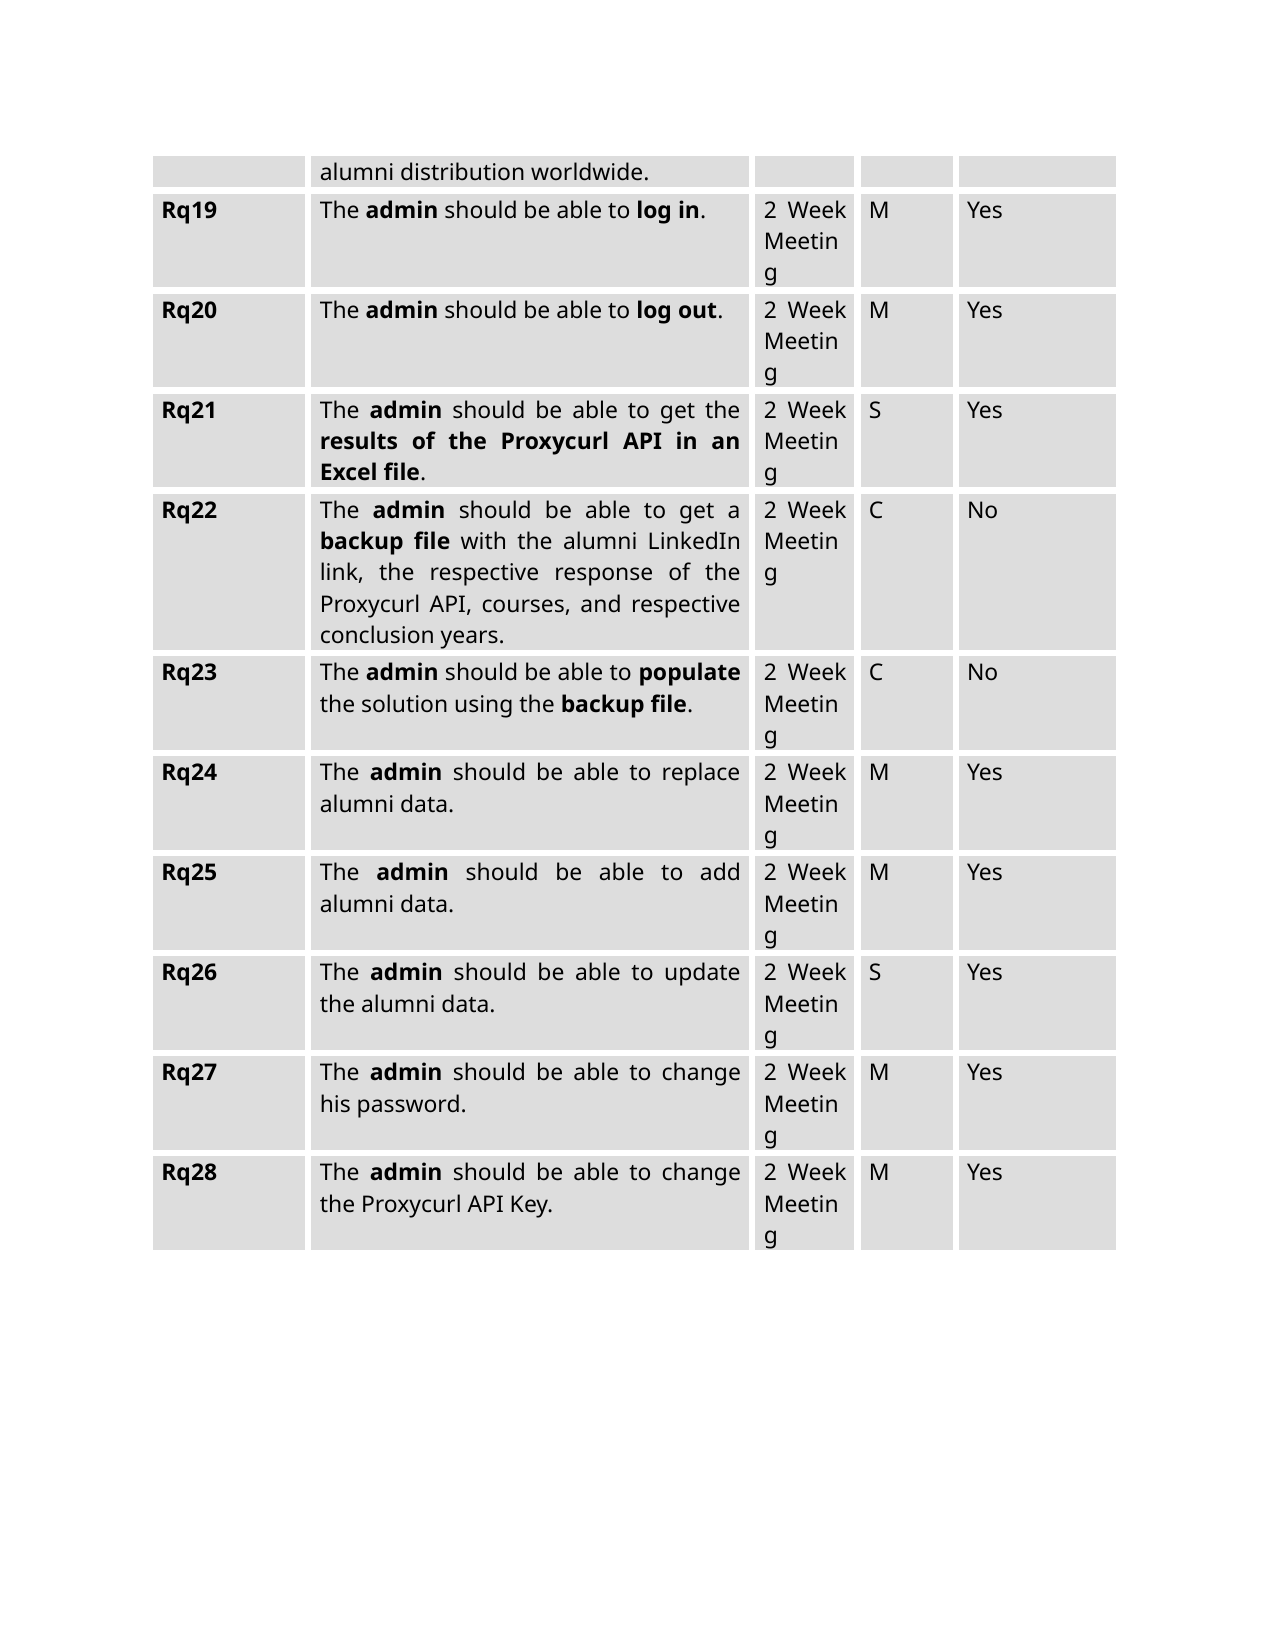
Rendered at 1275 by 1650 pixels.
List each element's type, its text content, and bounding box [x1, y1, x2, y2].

table_cell C [861, 656, 953, 750]
table_cell Rq20 [153, 294, 305, 387]
table_cell M [861, 1156, 953, 1250]
table_cell Yes [959, 856, 1116, 950]
table_cell 2 Week Meeting [755, 294, 854, 387]
table_cell [153, 156, 305, 187]
table_cell 2 Week Meeting [755, 1056, 854, 1150]
table_cell No [959, 494, 1116, 650]
table_cell The admin should be able to add alumni data. [311, 856, 749, 950]
table_cell The admin should be able to log in. [311, 194, 749, 287]
table_cell The admin should be able to replace alumni data. [311, 756, 749, 850]
table_cell The admin should be able to get a backup file with the alumni LinkedIn link, the respective response of the Proxycurl API, courses, and respective conclusion years. [311, 494, 749, 650]
table_cell 2 Week Meeting [755, 394, 854, 487]
table_cell 2 Week Meeting [755, 494, 854, 650]
table_cell Rq19 [153, 194, 305, 287]
table_cell M [861, 194, 953, 287]
table_cell M [861, 1056, 953, 1150]
table_cell Yes [959, 1056, 1116, 1150]
table_cell 2 Week Meeting [755, 1156, 854, 1250]
table_cell C [861, 494, 953, 650]
table_cell [959, 156, 1116, 187]
table_cell S [861, 956, 953, 1050]
table_cell [755, 156, 854, 187]
table_cell Rq28 [153, 1156, 305, 1250]
table_cell The admin should be able to populate the solution using the backup file. [311, 656, 749, 750]
table_cell M [861, 294, 953, 387]
table_cell Rq24 [153, 756, 305, 850]
table_cell [861, 156, 953, 187]
table_cell S [861, 394, 953, 487]
table_cell M [861, 856, 953, 950]
table_cell The admin should be able to log out. [311, 294, 749, 387]
table_cell The admin should be able to update the alumni data. [311, 956, 749, 1050]
table_cell No [959, 656, 1116, 750]
table_cell Yes [959, 294, 1116, 387]
table_cell Rq25 [153, 856, 305, 950]
table_cell 2 Week Meeting [755, 656, 854, 750]
table_cell Rq21 [153, 394, 305, 487]
table_cell The admin should be able to change the Proxycurl API Key. [311, 1156, 749, 1250]
table_cell Yes [959, 756, 1116, 850]
table_cell 2 Week Meeting [755, 756, 854, 850]
table_cell alumni distribution worldwide. [311, 156, 749, 187]
table_cell 2 Week Meeting [755, 856, 854, 950]
table_cell Yes [959, 194, 1116, 287]
table_cell The admin should be able to get the results of the Proxycurl API in an Excel file. [311, 394, 749, 487]
table_cell Yes [959, 394, 1116, 487]
table_cell Rq26 [153, 956, 305, 1050]
table_cell M [861, 756, 953, 850]
table_cell 2 Week Meeting [755, 194, 854, 287]
table_cell Rq22 [153, 494, 305, 650]
table_cell Yes [959, 1156, 1116, 1250]
table_cell 2 Week Meeting [755, 956, 854, 1050]
table_cell Rq27 [153, 1056, 305, 1150]
table_cell Yes [959, 956, 1116, 1050]
table_cell Rq23 [153, 656, 305, 750]
table_cell The admin should be able to change his password. [311, 1056, 749, 1150]
